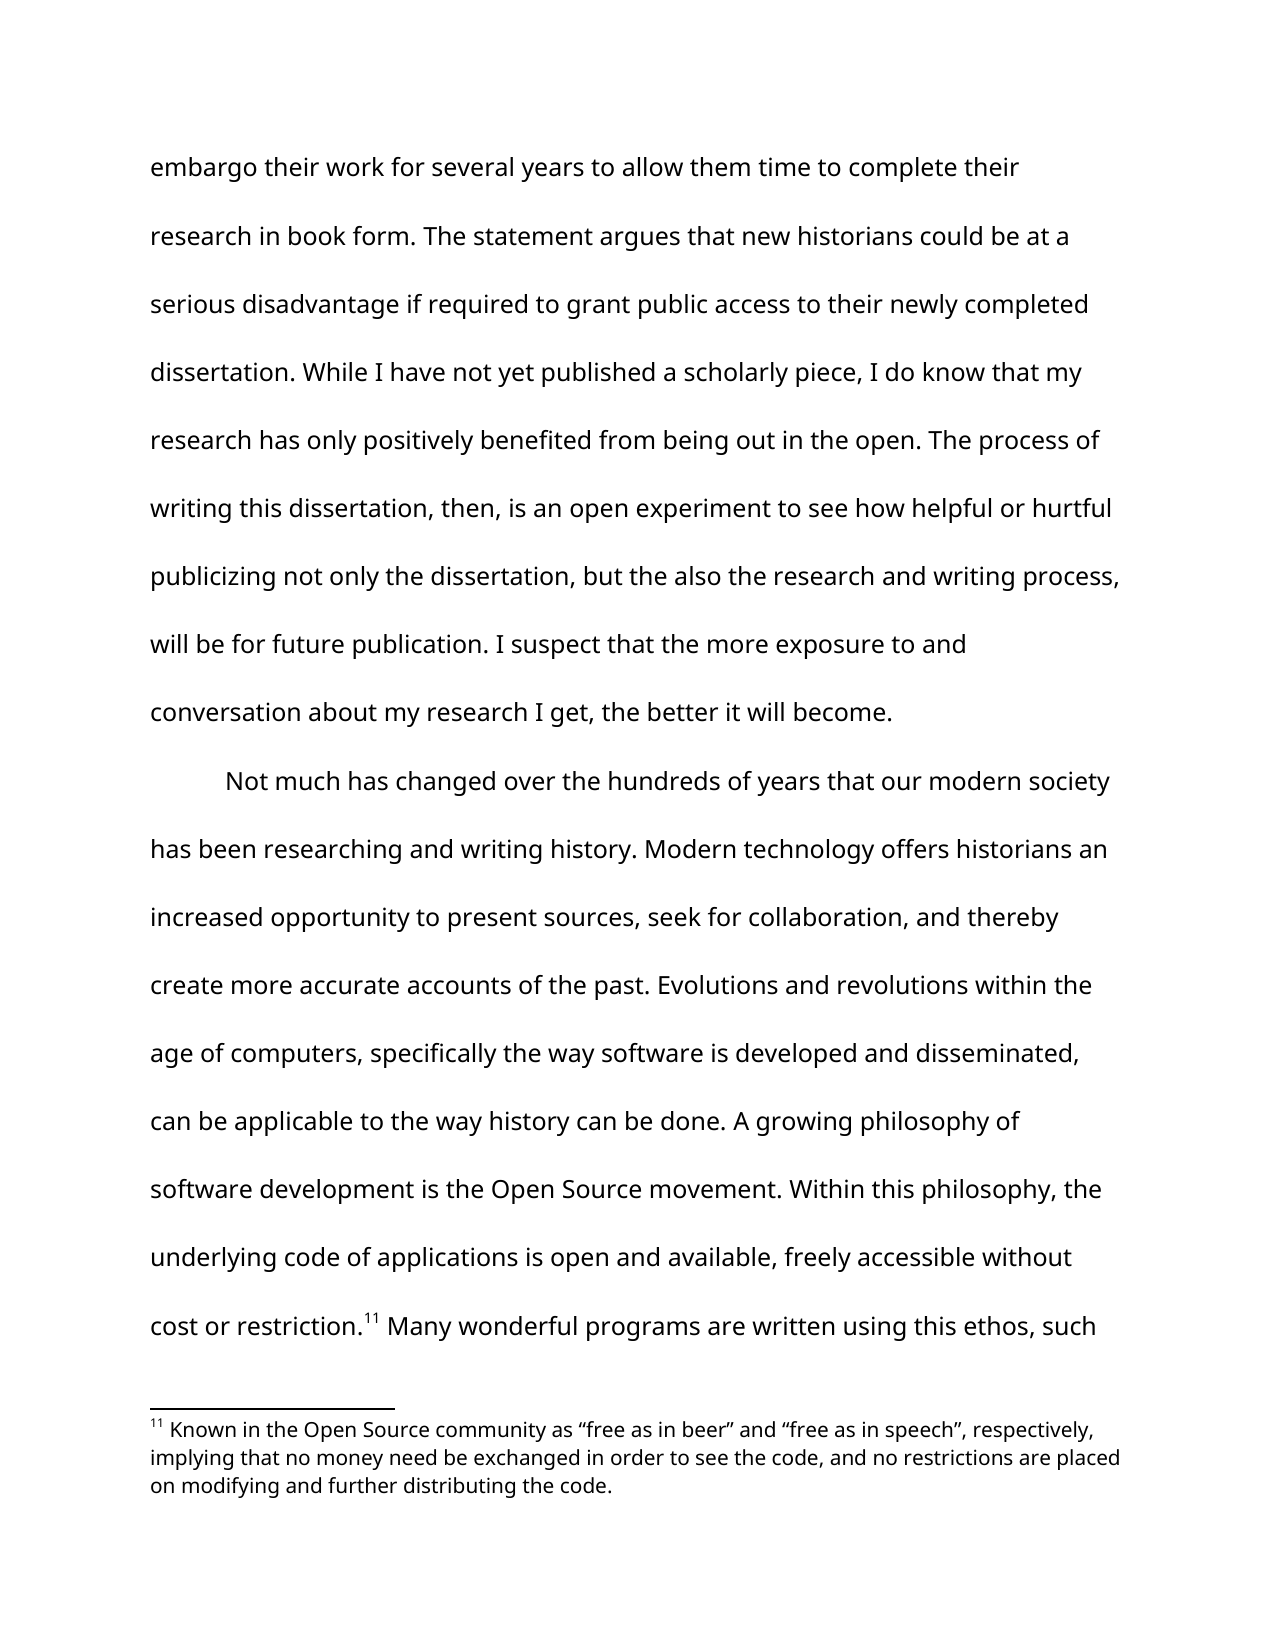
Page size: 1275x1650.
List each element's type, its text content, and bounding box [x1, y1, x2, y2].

text embargo their work for several years to allow them time to complete their research in book form. The statement argues that new historians could be at a serious disadvantage if required to grant public access to their newly completed dissertation. While I have not yet published a scholarly piece, I do know that my research has only positively benefited from being out in the open. The process of writing this dissertation, then, is an open experiment to see how helpful or hurtful publicizing not only the dissertation, but the also the research and writing process, will be for future publication. I suspect that the more exposure to and conversation about my research I get, the better it will become. [150, 150, 1125, 729]
text Known in the Open Source community as “free as in beer” and “free as in speech”, respectively, implying that no money need be exchanged in order to see the code, and no restrictions are placed on modifying and further distributing the code. [150, 1415, 1125, 1500]
text Not much has changed over the hundreds of years that our modern society has been researching and writing history. Modern technology offers historians an increased opportunity to present sources, seek for collaboration, and thereby create more accurate accounts of the past. Evolutions and revolutions within the age of computers, specifically the way software is developed and disseminated, can be applicable to the way history can be done. A growing philosophy of software development is the Open Source movement. Within this philosophy, the underlying code of applications is open and available, freely accessible without cost or restriction. Many wonderful programs are written using this ethos, such [150, 763, 1125, 1342]
